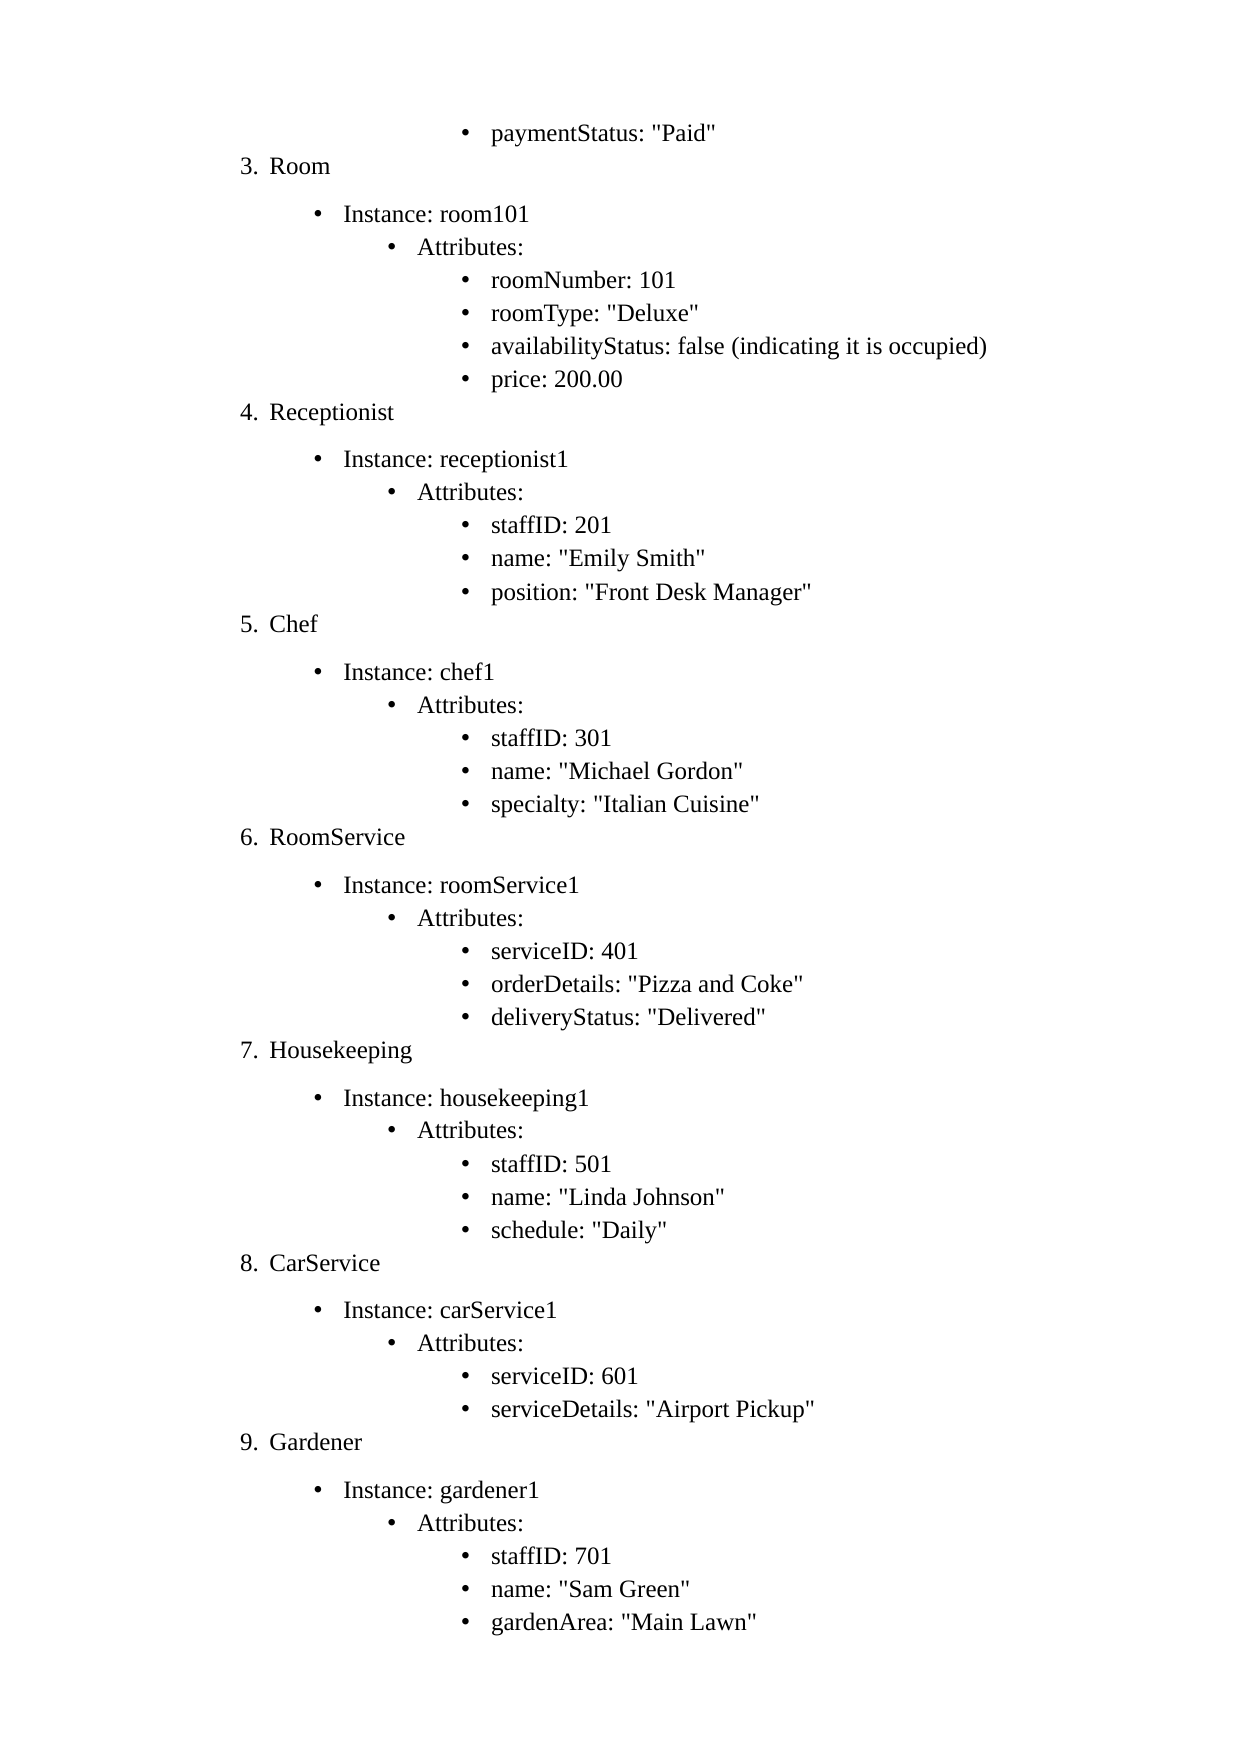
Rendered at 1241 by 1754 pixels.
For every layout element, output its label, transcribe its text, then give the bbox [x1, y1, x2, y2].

list roomNumber: 101 [461, 265, 1123, 293]
list serviceID: 401 [461, 936, 1123, 965]
list position: "Front Desk Manager" [461, 577, 1123, 605]
list Housekeeping [240, 1035, 1123, 1064]
list Instance: housekeeping1 [313, 1083, 1123, 1111]
list Attributes: [387, 232, 1123, 261]
list Gardener [240, 1427, 1123, 1456]
list Attributes: [387, 1328, 1123, 1357]
list availabilityStatus: false (indicating it is occupied) [461, 331, 1123, 359]
list CarService [240, 1248, 1123, 1276]
list paymentStatus: "Paid" [461, 118, 1123, 147]
list name: "Sam Green" [461, 1574, 1123, 1603]
list staffID: 301 [461, 723, 1123, 752]
list gardenArea: "Main Lawn" [461, 1607, 1123, 1636]
list Instance: room101 [313, 199, 1123, 227]
list Instance: carService1 [313, 1295, 1123, 1324]
list Instance: receptionist1 [313, 444, 1123, 473]
list orderDetails: "Pizza and Coke" [461, 969, 1123, 998]
list deliveryStatus: "Delivered" [461, 1002, 1123, 1031]
list Receptionist [240, 397, 1123, 426]
list Instance: gardener1 [313, 1475, 1123, 1504]
list serviceID: 601 [461, 1361, 1123, 1390]
list staffID: 701 [461, 1541, 1123, 1570]
list RoomService [240, 822, 1123, 851]
list Instance: roomService1 [313, 870, 1123, 899]
list Attributes: [387, 1508, 1123, 1537]
list Attributes: [387, 903, 1123, 932]
list schedule: "Daily" [461, 1215, 1123, 1243]
list Chef [240, 609, 1123, 638]
list staffID: 201 [461, 511, 1123, 539]
list name: "Linda Johnson" [461, 1182, 1123, 1210]
list Attributes: [387, 690, 1123, 719]
list specialty: "Italian Cuisine" [461, 789, 1123, 818]
list serviceDetails: "Airport Pickup" [461, 1394, 1123, 1423]
list name: "Emily Smith" [461, 543, 1123, 572]
list staffID: 501 [461, 1149, 1123, 1177]
list name: "Michael Gordon" [461, 756, 1123, 785]
list Attributes: [387, 1116, 1123, 1144]
list Attributes: [387, 477, 1123, 506]
list price: 200.00 [461, 364, 1123, 393]
list Instance: chef1 [313, 657, 1123, 686]
list roomType: "Deluxe" [461, 298, 1123, 327]
list Room [240, 151, 1123, 180]
